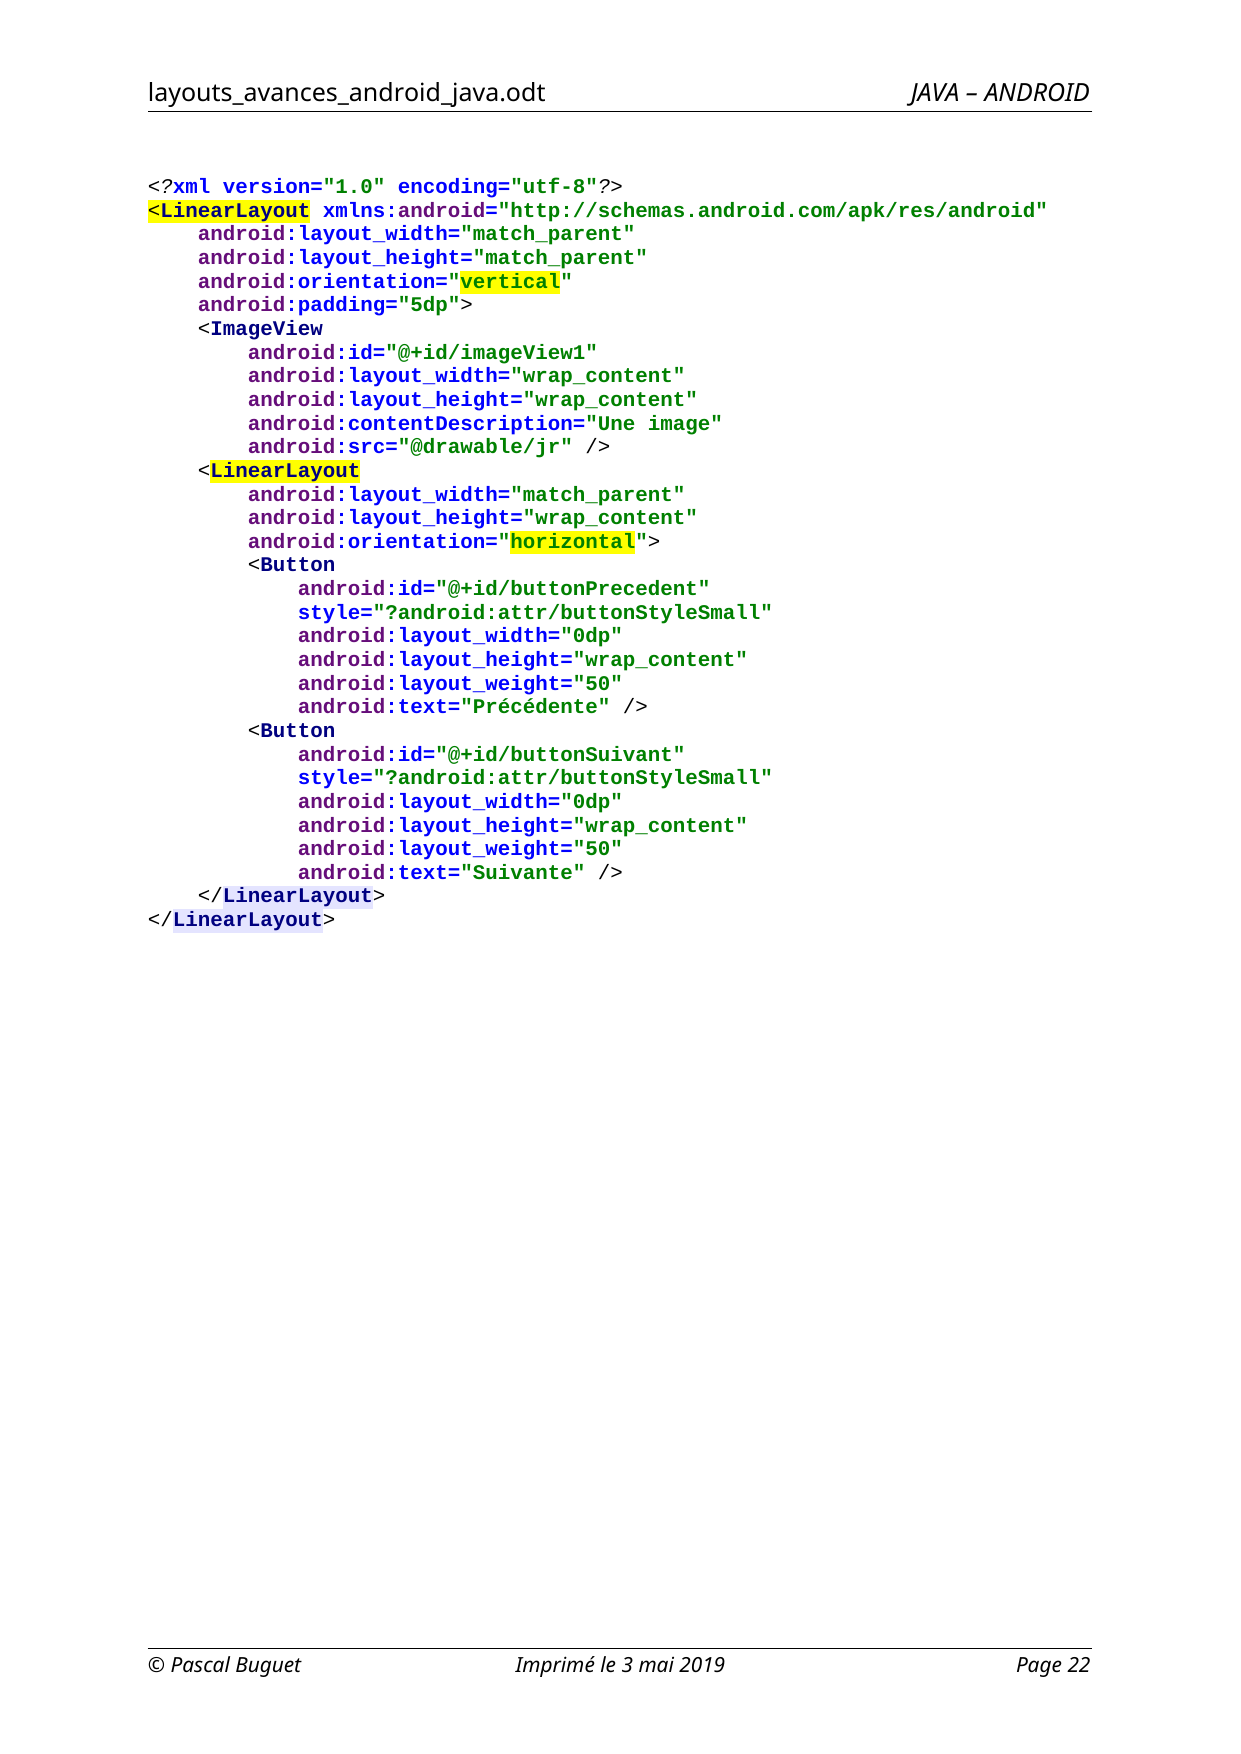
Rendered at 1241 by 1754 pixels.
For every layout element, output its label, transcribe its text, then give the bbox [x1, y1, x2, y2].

text android:layout_height="wrap_content" [148, 507, 1092, 531]
text android:orientation="vertical" [148, 271, 1092, 294]
text android:layout_weight="50" [148, 673, 1092, 696]
text <Button [148, 720, 1092, 744]
text android:layout_width="match_parent" [148, 223, 1092, 247]
text android:text="Suivante" /> [148, 862, 1092, 886]
text android:id="@+id/buttonSuivant" [148, 744, 1092, 767]
text android:orientation="horizontal"> [148, 531, 1092, 554]
text android:layout_height="wrap_content" [148, 814, 1092, 838]
text android:layout_height="match_parent" [148, 247, 1092, 271]
text android:layout_height="wrap_content" [148, 389, 1092, 413]
text android:contentDescription="Une image" [148, 413, 1092, 436]
text android:text="Précédente" /> [148, 696, 1092, 720]
text <LinearLayout [148, 460, 1092, 483]
text style="?android:attr/buttonStyleSmall" [148, 767, 1092, 791]
text android:layout_width="wrap_content" [148, 365, 1092, 389]
text <ImageView [148, 318, 1092, 342]
text android:id="@+id/imageView1" [148, 342, 1092, 365]
text android:id="@+id/buttonPrecedent" [148, 578, 1092, 602]
text android:src="@drawable/jr" /> [148, 436, 1092, 460]
text android:layout_width="0dp" [148, 625, 1092, 649]
text <LinearLayout xmlns:android="http://schemas.android.com/apk/res/android" [148, 200, 1092, 223]
text <Button [148, 554, 1092, 578]
text android:layout_height="wrap_content" [148, 649, 1092, 673]
text </LinearLayout> [148, 886, 1092, 909]
text </LinearLayout> [148, 909, 1092, 933]
text android:layout_width="match_parent" [148, 483, 1092, 507]
text android:padding="5dp"> [148, 294, 1092, 318]
text style="?android:attr/buttonStyleSmall" [148, 602, 1092, 625]
text android:layout_width="0dp" [148, 791, 1092, 814]
text android:layout_weight="50" [148, 838, 1092, 862]
text <?xml version="1.0" encoding="utf-8"?> [148, 176, 1092, 200]
